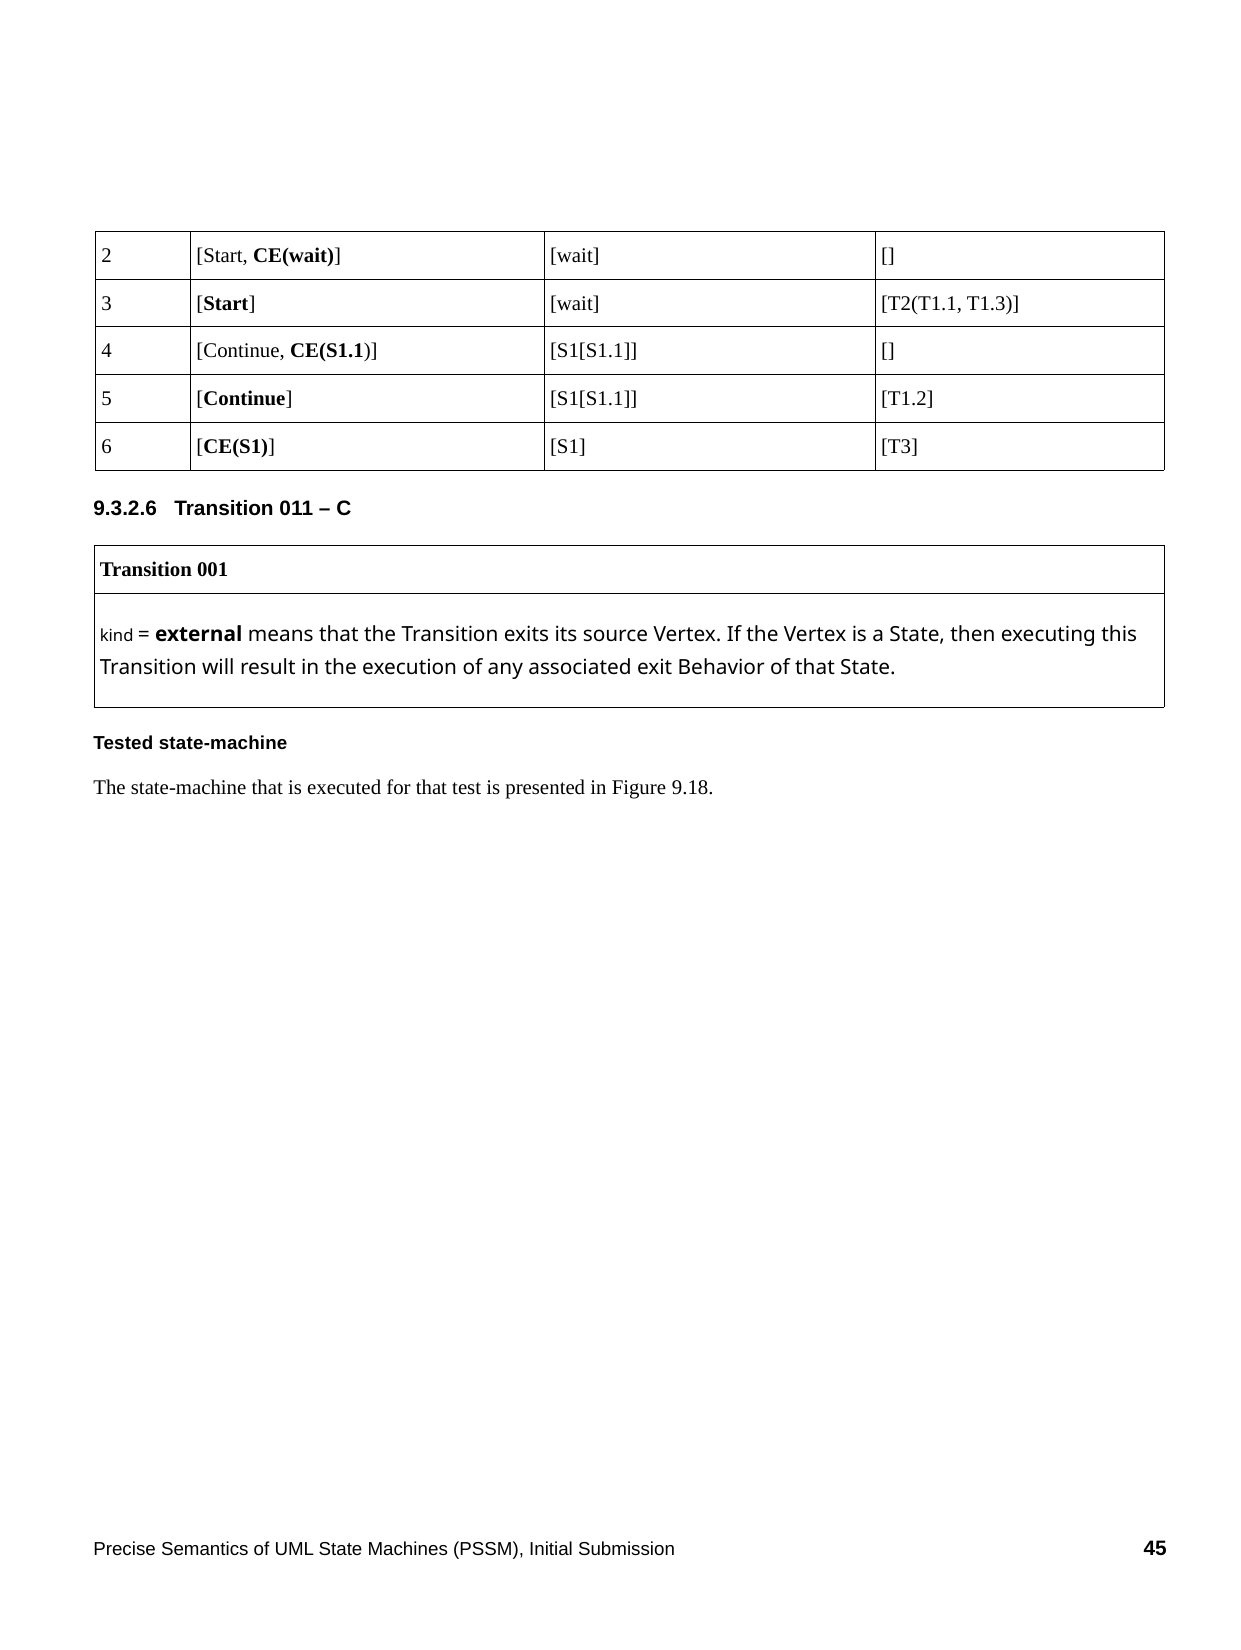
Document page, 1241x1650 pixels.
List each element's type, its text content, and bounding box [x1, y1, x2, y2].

table_cell [] [876, 232, 1164, 279]
table_header Transition 001 [95, 546, 1164, 592]
table_cell [S1[S1.1]] [545, 375, 875, 422]
table_cell [CE(S1)] [191, 423, 544, 469]
table_cell [Start] [191, 280, 544, 326]
table_cell [Start, CE(wait)] [191, 232, 544, 279]
table_cell 2 [96, 232, 190, 279]
table_cell [T1.2] [876, 375, 1164, 422]
table_cell [T3] [876, 423, 1164, 469]
text The state-machine that is executed for that test is presented in Figure 9.18. [93, 775, 1164, 799]
subtitle Tested state-machine [93, 732, 1164, 754]
table_cell [wait] [545, 232, 875, 279]
table_cell 4 [96, 327, 190, 374]
table_cell kind = external means that the Transition exits its source Vertex. If the Vertex is a State, then executing this Transition will result in the execution of any associated exit Behavior of that State. [95, 594, 1164, 707]
table_cell [Continue, CE(S1.1)] [191, 327, 544, 374]
table_cell [Continue] [191, 375, 544, 422]
table_cell [] [876, 327, 1164, 374]
table_cell [S1[S1.1]] [545, 327, 875, 374]
table_cell [S1] [545, 423, 875, 469]
table_cell 5 [96, 375, 190, 422]
table_cell [wait] [545, 280, 875, 326]
table_cell 6 [96, 423, 190, 469]
table_cell 3 [96, 280, 190, 326]
subtitle Transition 011 – C [93, 495, 1164, 520]
table_cell [T2(T1.1, T1.3)] [876, 280, 1164, 326]
